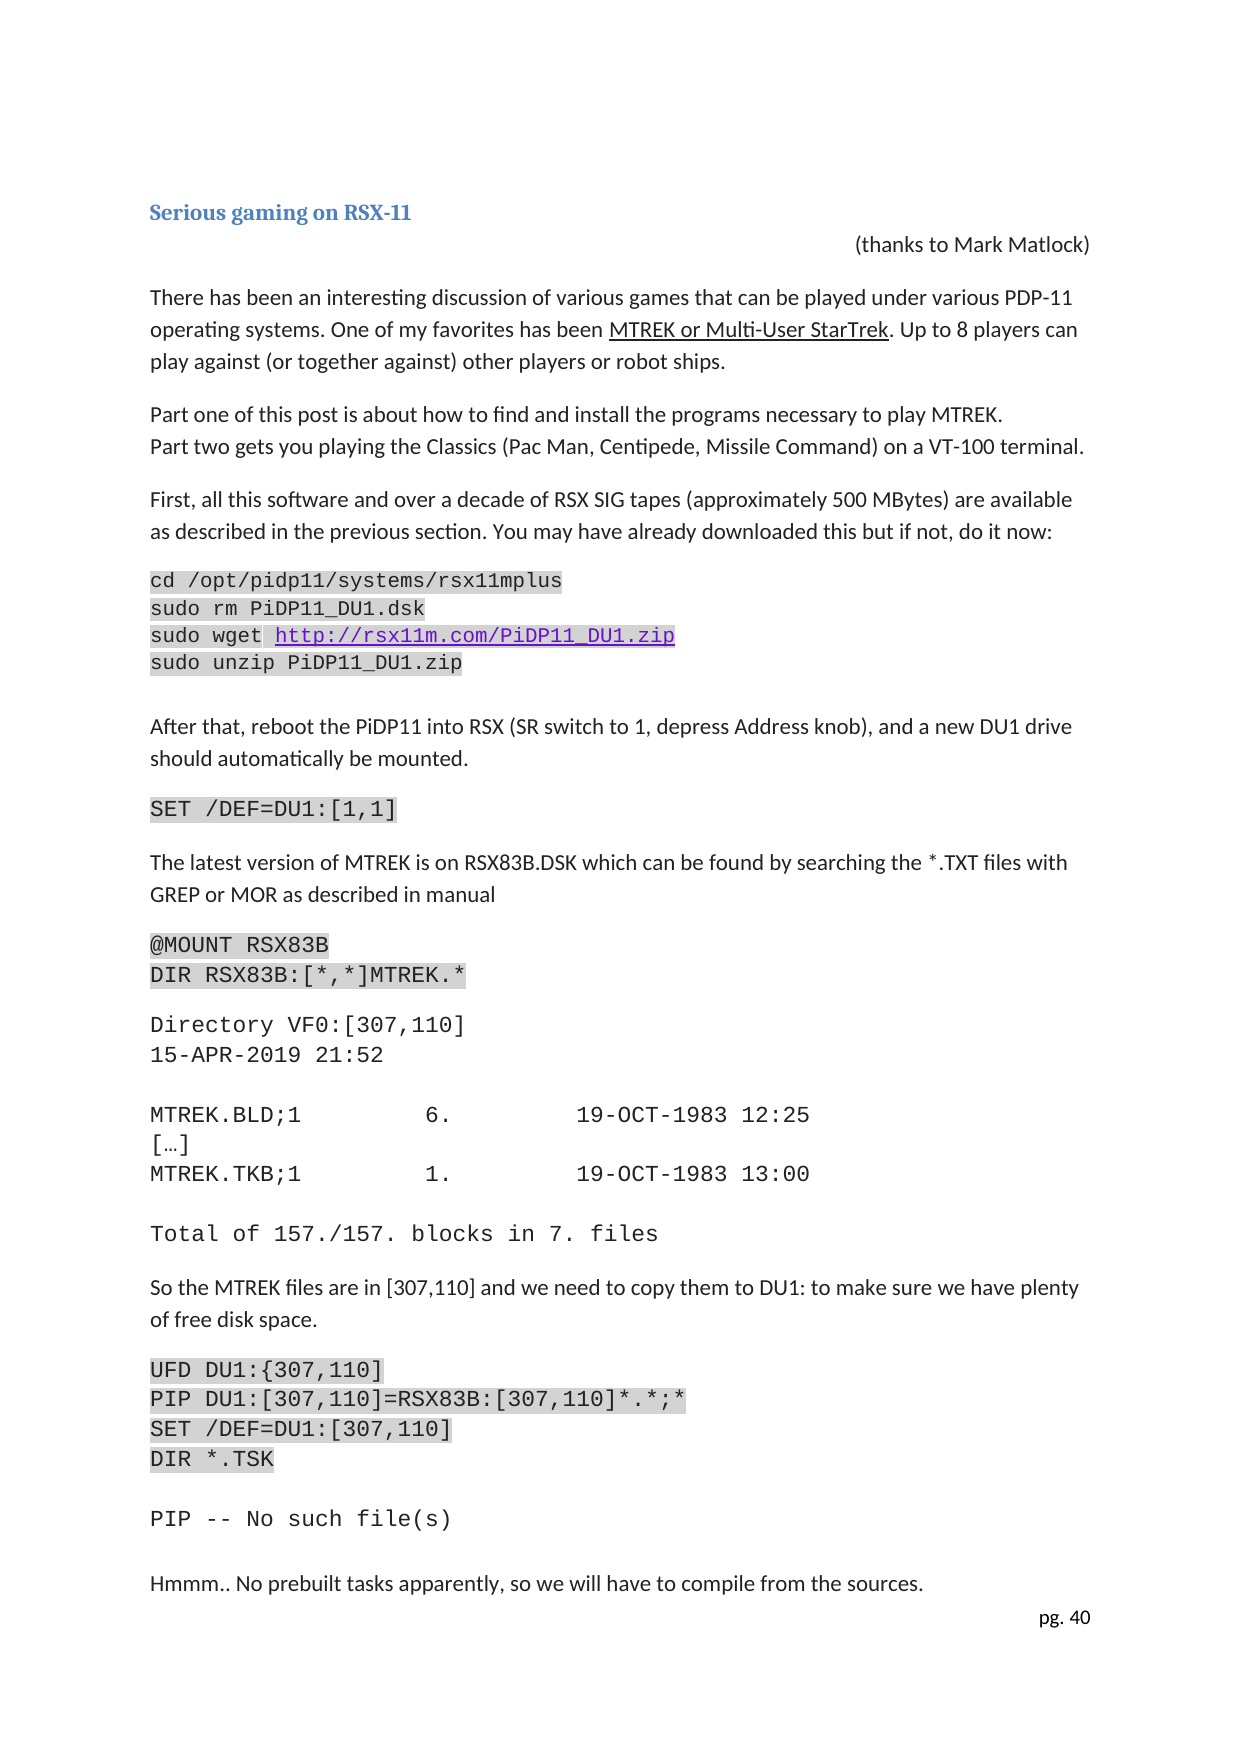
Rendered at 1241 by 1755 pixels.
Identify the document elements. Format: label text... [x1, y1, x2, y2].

text sudo unzip PiDP11_DU1.zip [150, 652, 1090, 708]
text SET /DEF=DU1:[1,1] [150, 797, 1090, 823]
text @MOUNT RSX83B DIR RSX83B:[*,*]MTREK.* [150, 933, 1090, 989]
text sudo wget http://rsx11m.com/PiDP11_DU1.zip [150, 625, 1090, 648]
text There has been an interesting discussion of various games that can be played under various PDP-11 operating systems. One of my favorites has been MTREK or Multi-User StarTrek. Up to 8 players can play against (or together against) other players or robot ships. [150, 283, 1090, 375]
text SET /DEF=DU1:[307,110] [150, 1417, 1090, 1443]
text Directory VF0:[307,110] 15-APR-2019 21:52 MTREK.BLD;1 6. 19-OCT-1983 12:25 […] MTREK.TKB;1 1. 19-OCT-1983 13:00 Total of 157./157. blocks in 7. files [150, 1013, 1090, 1248]
text First, all this software and over a decade of RSX SIG tapes (approximately 500 MBytes) are available as described in the previous section. You may have already downloaded this but if not, do it now: [150, 485, 1090, 546]
text UFD DU1:{307,110] [150, 1358, 1090, 1384]
text PIP -- No such file(s) Hmmm.. No prebuilt tasks apparently, so we will have to compile from the sources. [150, 1477, 1090, 1597]
text After that, reboot the PiDP11 into RSX (SR switch to 1, depress Address knob), and a new DU1 drive should automatically be mounted. [150, 712, 1090, 772]
text Part one of this post is about how to find and install the programs necessary to play MTREK. Part two gets you playing the Classics (Pac Man, Centipede, Missile Command) on a VT-100 terminal. [150, 400, 1090, 460]
text So the MTREK files are in [307,110] and we need to copy them to DU1: to make sure we have plenty of free disk space. [150, 1273, 1090, 1333]
text sudo rm PiDP11_DU1.dsk [150, 598, 1090, 621]
text The latest version of MTREK is on RSX83B.DSK which can be found by searching the *.TXT files with GREP or MOR as described in manual [150, 848, 1090, 908]
text PIP DU1:[307,110]=RSX83B:[307,110]*.*;* [150, 1388, 1090, 1414]
subtitle Serious gaming on RSX-11 [150, 199, 1090, 226]
text (thanks to Mark Matlock) [150, 230, 1090, 258]
text cd /opt/pidp11/systems/rsx11mplus [150, 571, 1090, 594]
text DIR *.TSK [150, 1447, 1090, 1473]
